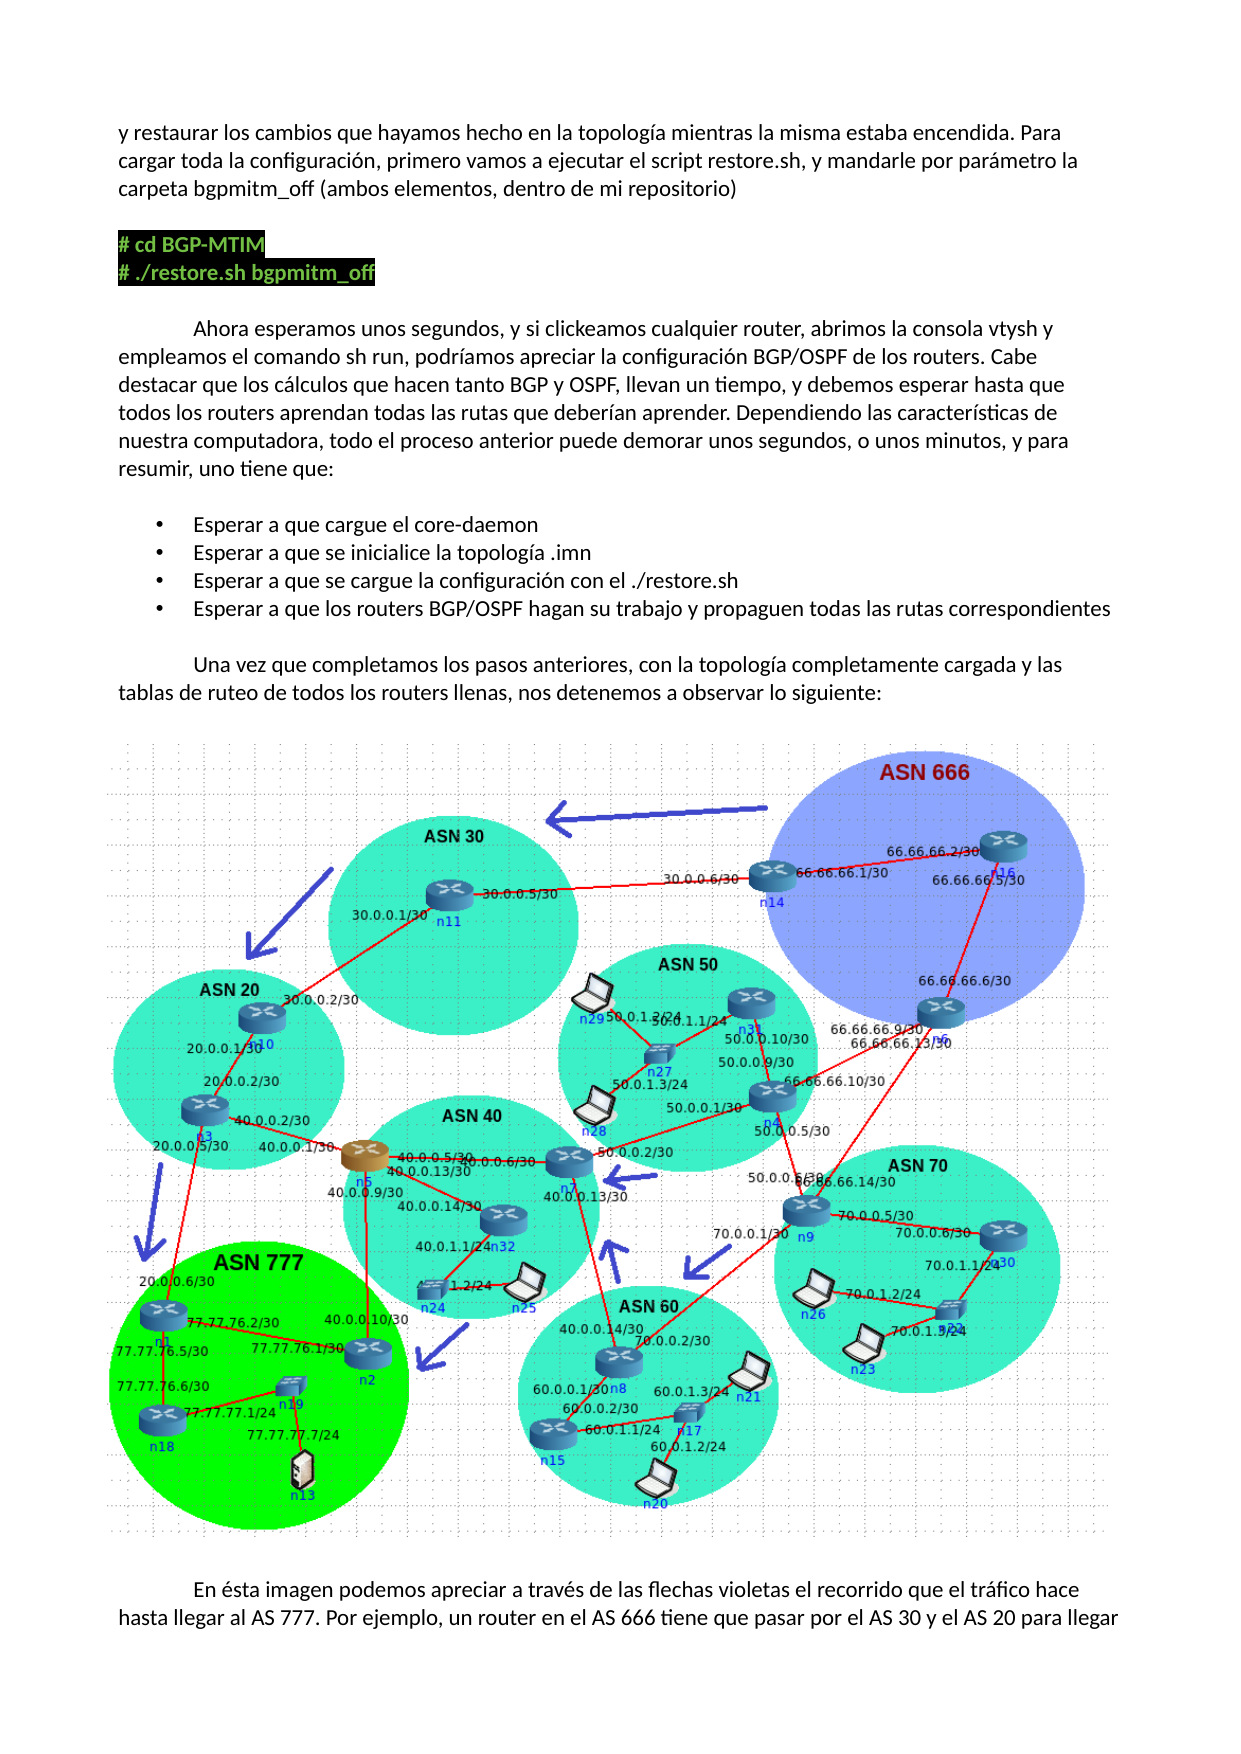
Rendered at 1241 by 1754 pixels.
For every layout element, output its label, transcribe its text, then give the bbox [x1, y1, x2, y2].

picture [104, 744, 1109, 1537]
list Esperar a que se inicialice la topología .imn [156, 538, 1122, 566]
text Ahora esperamos unos segundos, y si clickeamos cualquier router, abrimos la consola vtysh y empleamos el comando sh run, podríamos apreciar la configuración BGP/OSPF de los routers. Cabe destacar que los cálculos que hacen tanto BGP y OSPF, llevan un tiempo, y debemos esperar hasta que todos los routers aprendan todas las rutas que deberían aprender. Dependiendo las características de nuestra computadora, todo el proceso anterior puede demorar unos segundos, o unos minutos, y para resumir, uno tiene que: [118, 314, 1122, 482]
text # cd BGP-MTIM [118, 230, 1122, 258]
text Una vez que completamos los pasos anteriores, con la topología completamente cargada y las tablas de ruteo de todos los routers llenas, nos detenemos a observar lo siguiente: [118, 651, 1122, 707]
list Esperar a que cargue el core-daemon [156, 510, 1122, 538]
list Esperar a que se cargue la configuración con el ./restore.sh [156, 566, 1122, 594]
text # ./restore.sh bgpmitm_off [118, 258, 1122, 286]
list Esperar a que los routers BGP/OSPF hagan su trabajo y propaguen todas las rutas correspondientes [156, 594, 1122, 622]
text En ésta imagen podemos apreciar a través de las flechas violetas el recorrido que el tráfico hace hasta llegar al AS 777. Por ejemplo, un router en el AS 666 tiene que pasar por el AS 30 y el AS 20 para llegar [118, 1575, 1122, 1631]
text y restaurar los cambios que hayamos hecho en la topología mientras la misma estaba encendida. Para cargar toda la configuración, primero vamos a ejecutar el script restore.sh, y mandarle por parámetro la carpeta bgpmitm_off (ambos elementos, dentro de mi repositorio) [118, 118, 1122, 230]
